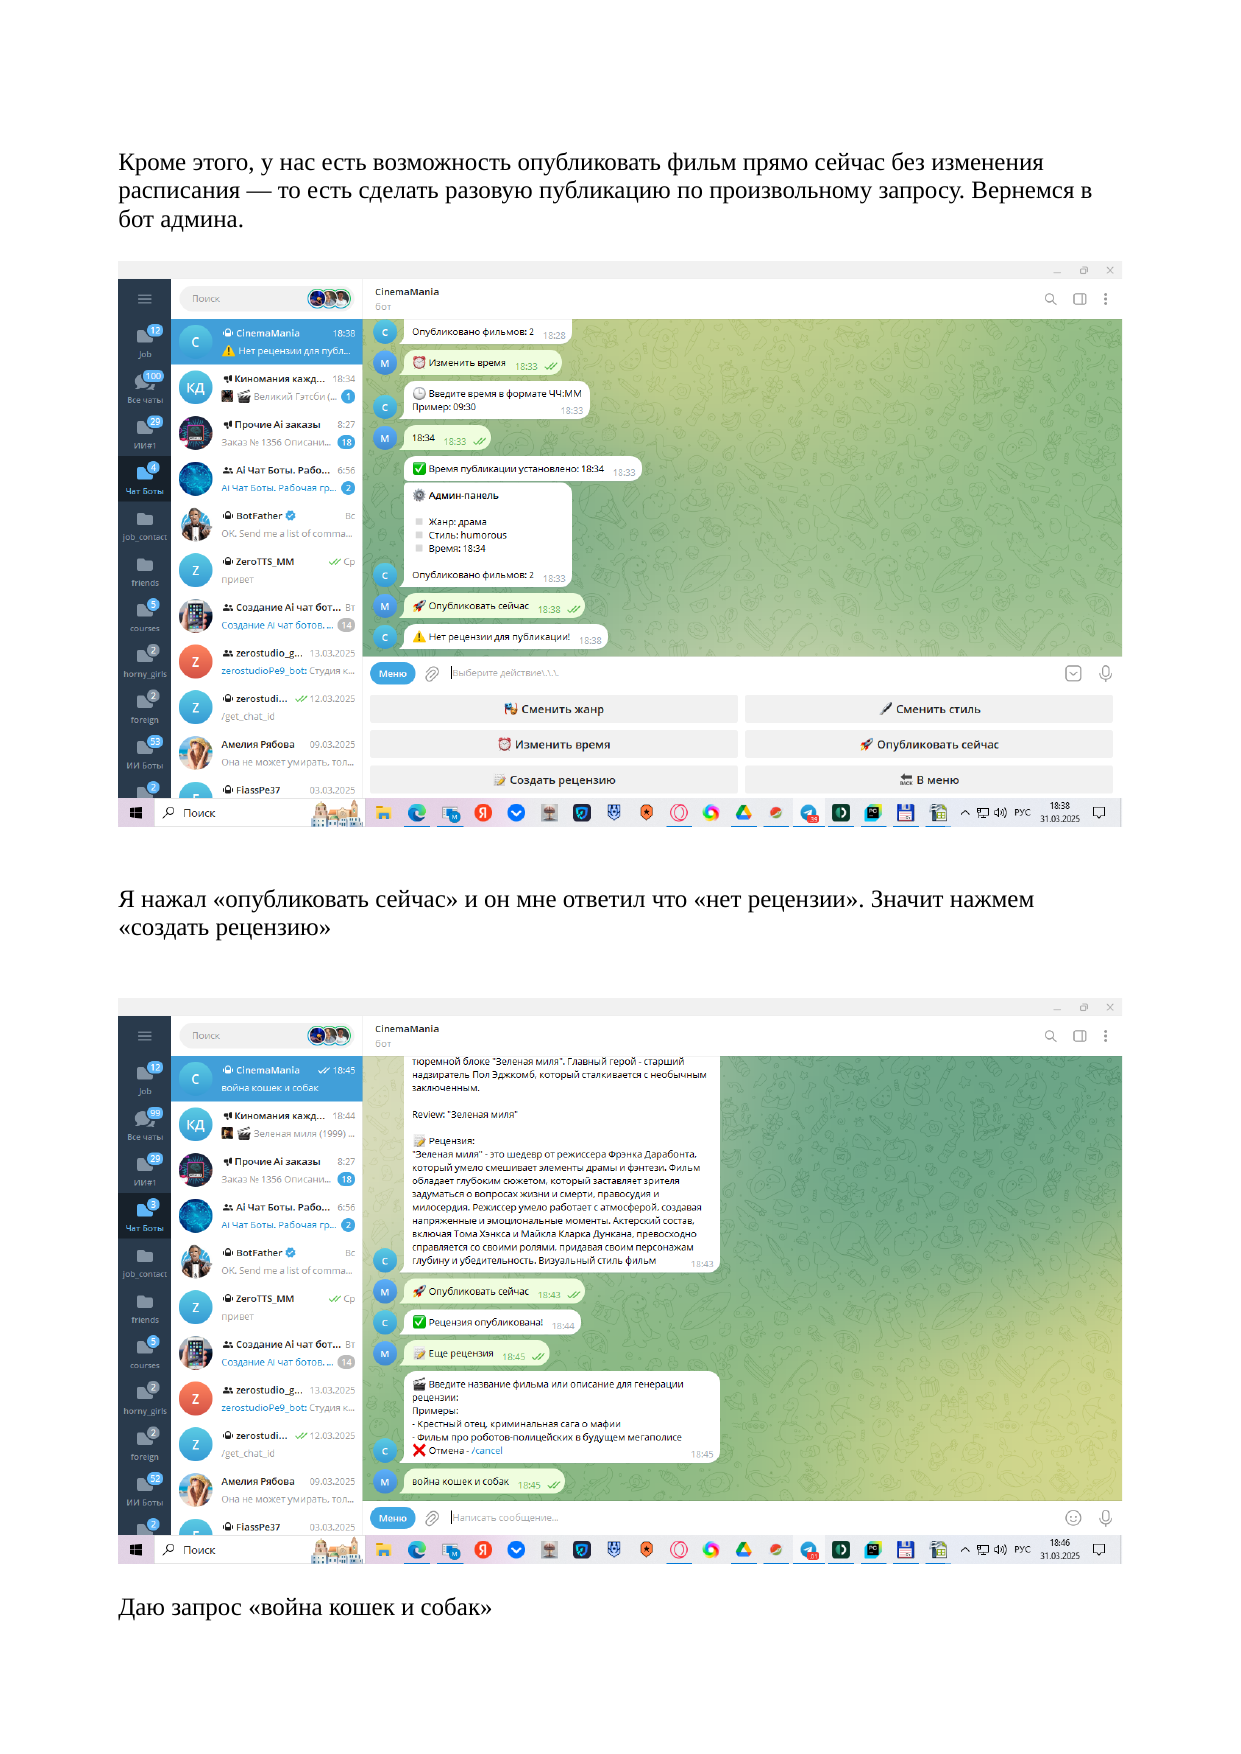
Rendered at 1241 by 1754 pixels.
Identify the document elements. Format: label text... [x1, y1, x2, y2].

text Даю запрос «война кошек и собак» [118, 1592, 1122, 1621]
text Я нажал «опубликовать сейчас» и он мне ответил что «нет рецензии». Значит нажмем «создать рецензию» [118, 884, 1122, 941]
picture [118, 998, 1123, 1564]
text Кроме этого, у нас есть возможность опубликовать фильм прямо сейчас без изменения расписания — то есть сделать разовую публикацию по произвольному запросу. Вернемся в бот админа. [118, 147, 1122, 233]
picture [118, 261, 1123, 827]
